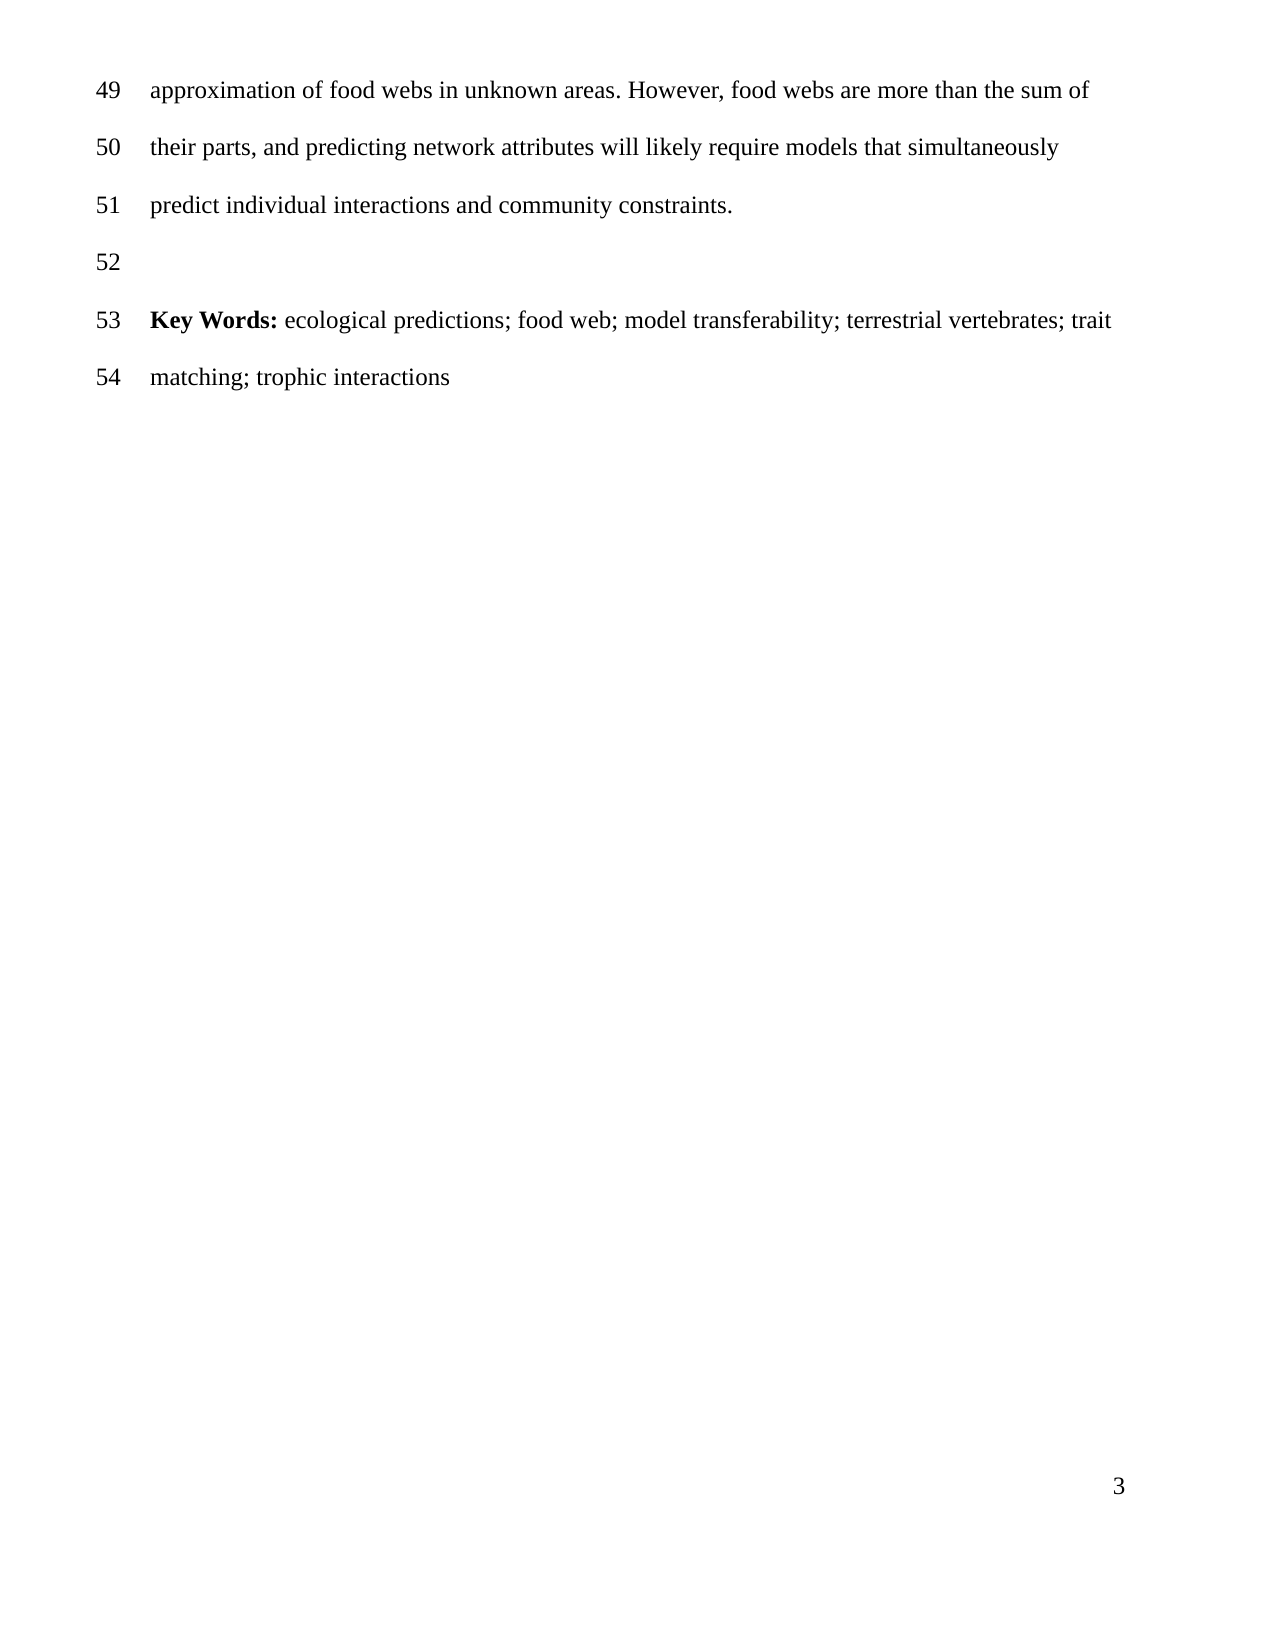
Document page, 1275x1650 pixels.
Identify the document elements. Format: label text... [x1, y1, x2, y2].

text approximation of food webs in unknown areas. However, food webs are more than the sum of their parts, and predicting network attributes will likely require models that simultaneously predict individual interactions and community constraints. [150, 75, 1125, 219]
text Key Words: ecological predictions; food web; model transferability; terrestrial vertebrates; trait matching; trophic interactions [150, 305, 1125, 391]
